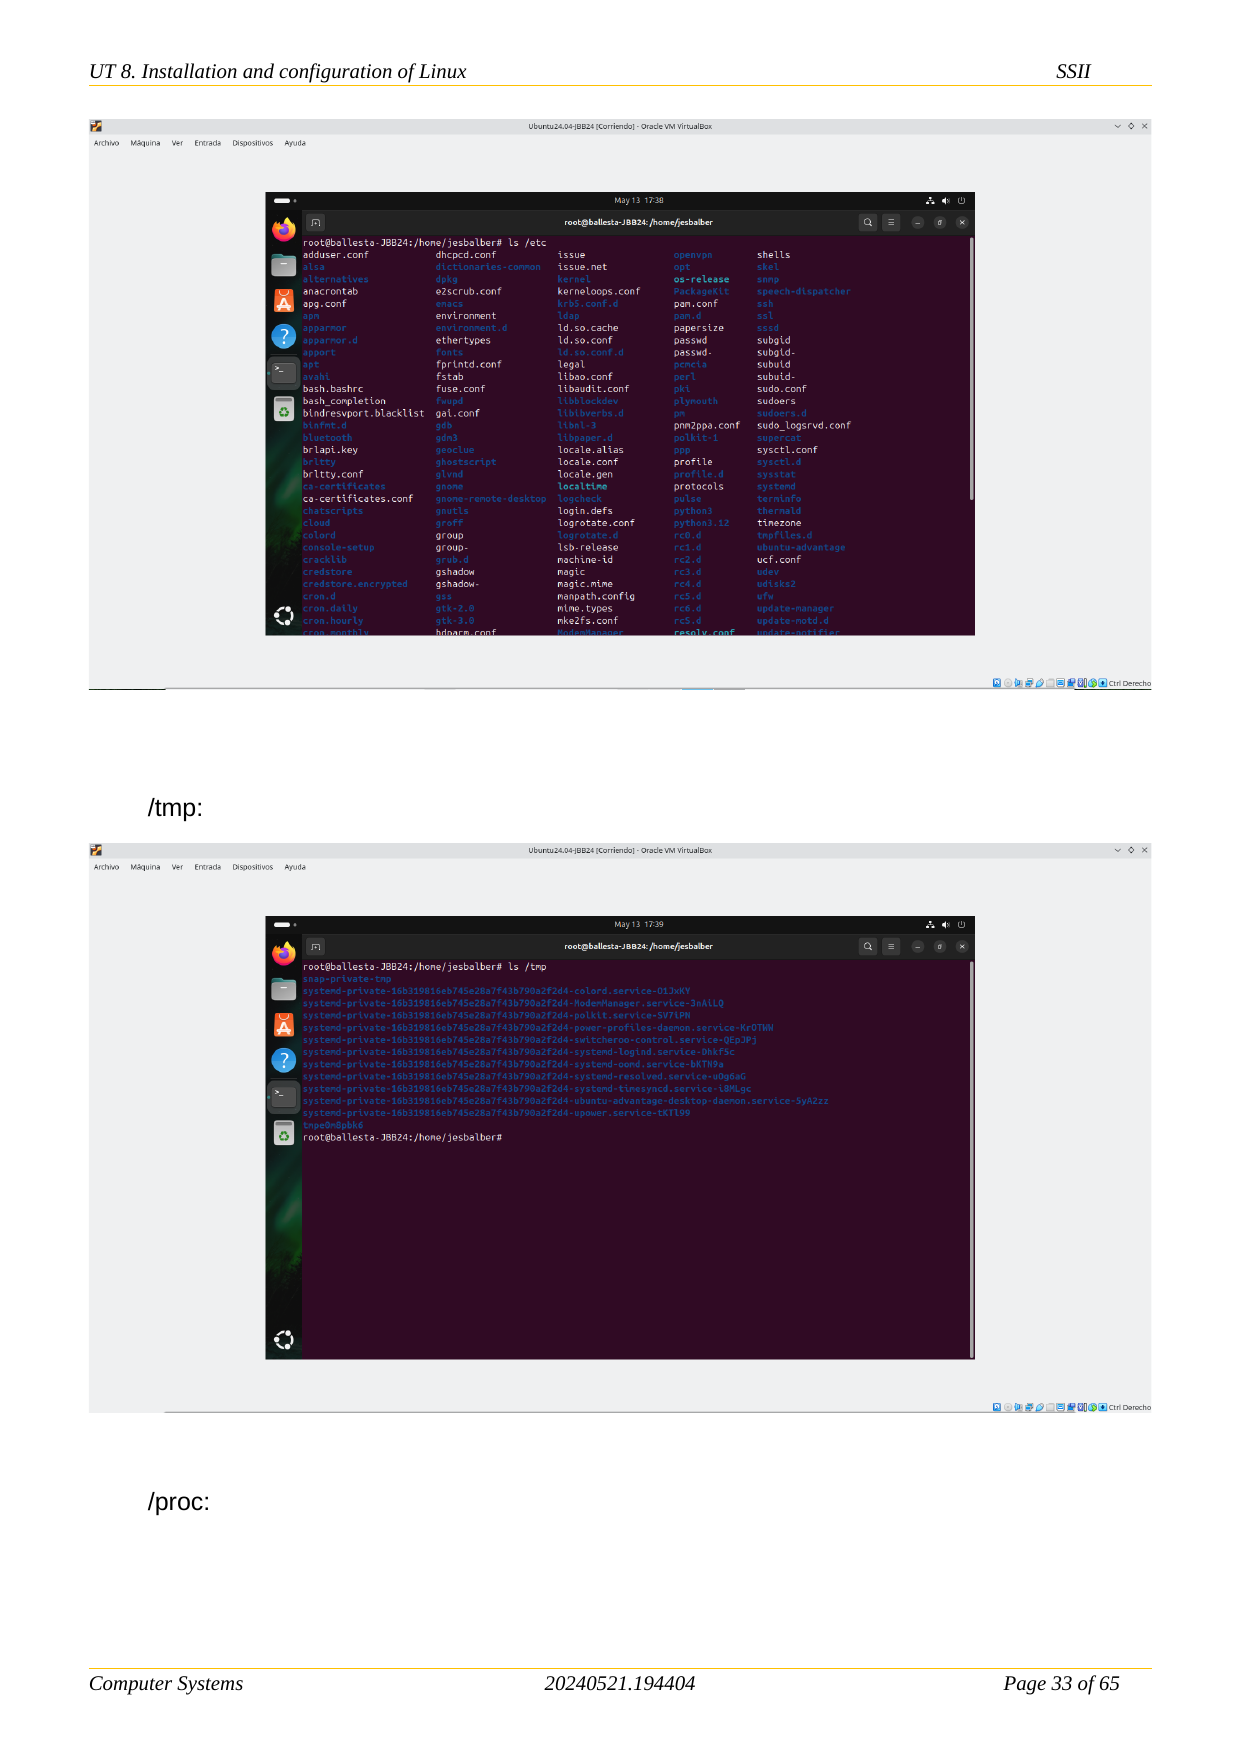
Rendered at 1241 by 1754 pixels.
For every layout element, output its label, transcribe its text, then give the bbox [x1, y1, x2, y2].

text /tmp: [89, 793, 1152, 822]
text /proc: [89, 1487, 1152, 1516]
picture [88, 842, 1152, 1413]
picture [88, 118, 1152, 690]
